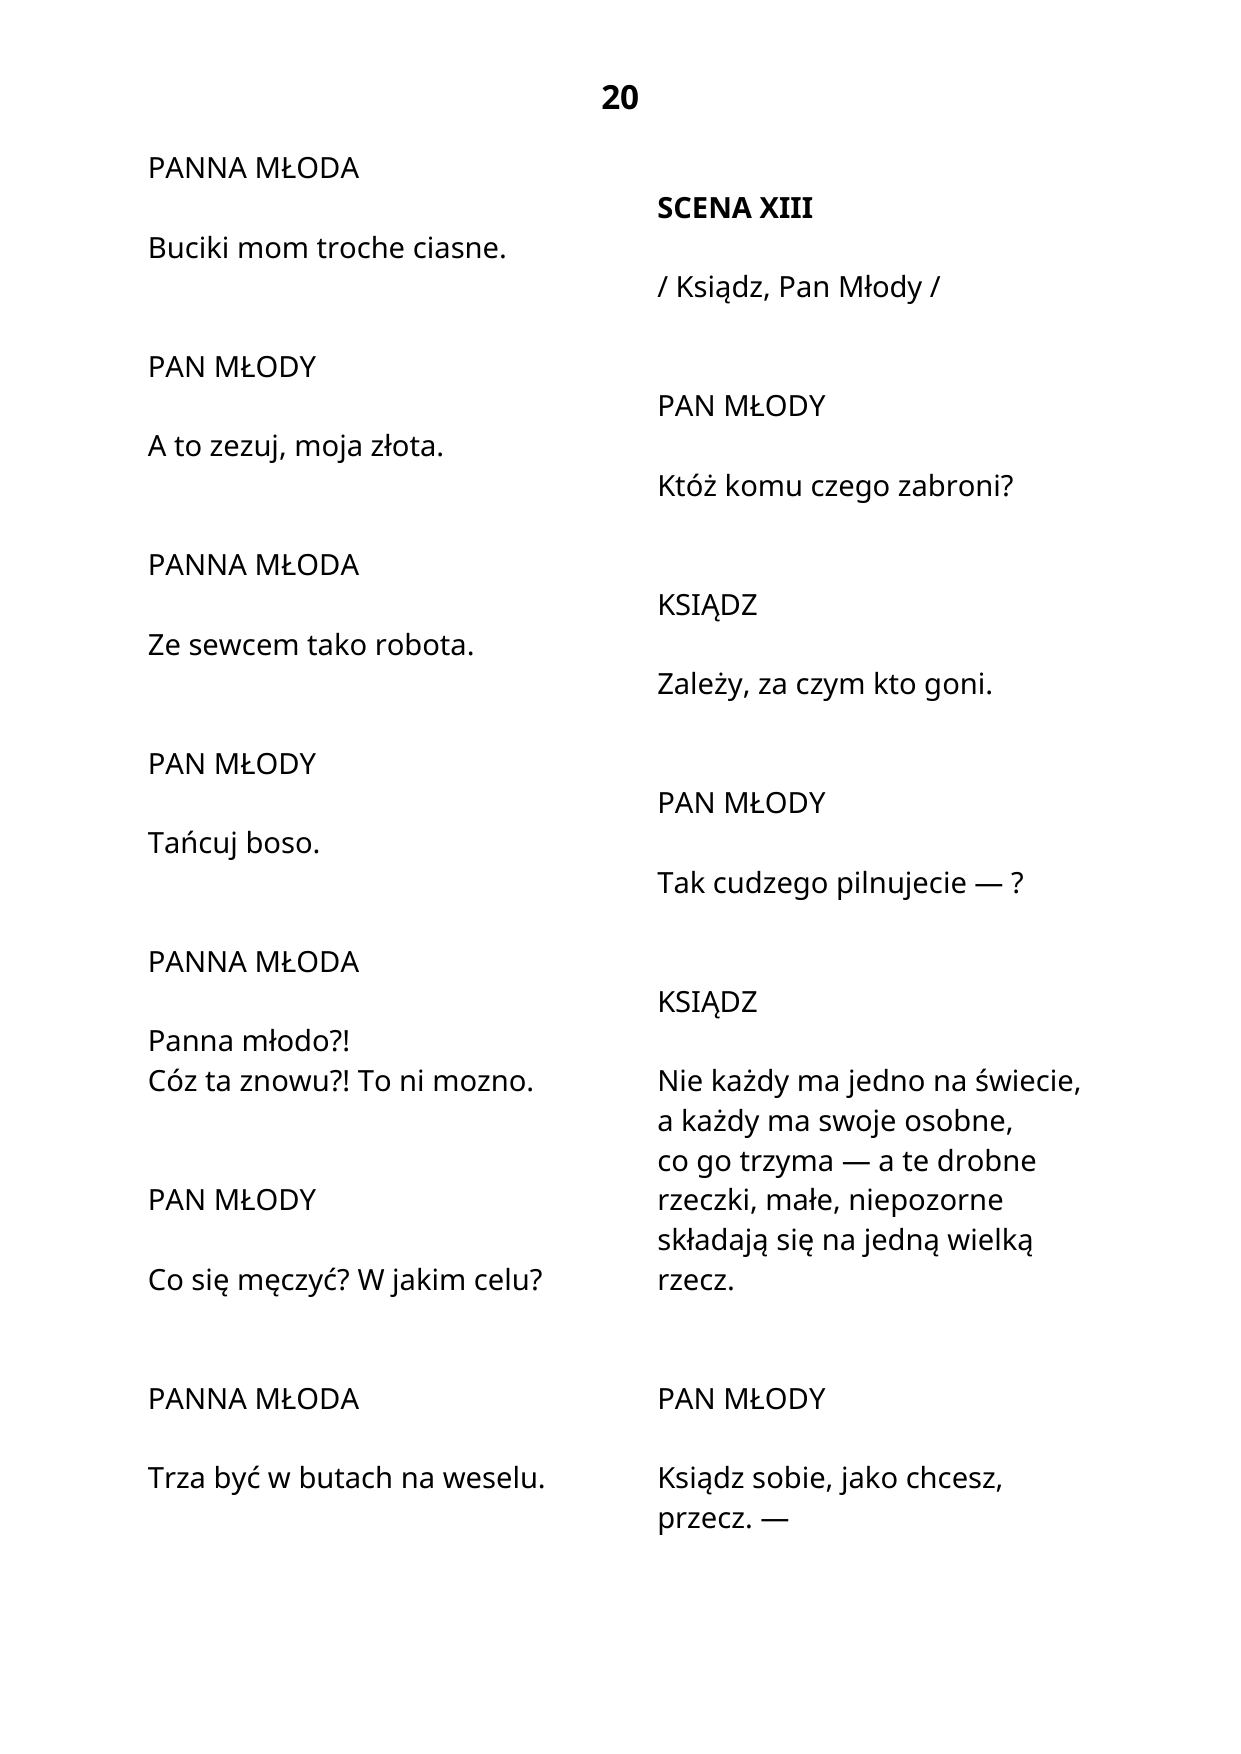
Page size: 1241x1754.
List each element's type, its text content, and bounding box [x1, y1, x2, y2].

text SCENA XIII [657, 187, 1093, 227]
text KSIĄDZ [657, 981, 1093, 1021]
text składają się na jedną wielką rzecz. [657, 1219, 1093, 1298]
text Co się męczyć? W jakim celu? [148, 1259, 583, 1298]
text Tak cudzego pilnujecie — ? [657, 862, 1093, 902]
text Zależy, za czym kto goni. [657, 663, 1093, 703]
text Nie każdy ma jedno na świecie, [657, 1060, 1093, 1100]
text KSIĄDZ [657, 584, 1093, 624]
text Ksiądz sobie, jako chcesz, przecz. — [657, 1457, 1093, 1537]
text Panna młodo?! [148, 1021, 583, 1060]
text PANNA MŁODA [148, 148, 583, 187]
text PANNA MŁODA [148, 544, 583, 584]
text Buciki mom troche ciasne. [148, 227, 583, 267]
text rzeczki, małe, niepozorne [657, 1179, 1093, 1219]
text PAN MŁODY [657, 1378, 1093, 1418]
text Cóz ta znowu?! To ni mozno. [148, 1060, 583, 1100]
text PAN MŁODY [657, 386, 1093, 425]
text PAN MŁODY [148, 743, 583, 783]
text PANNA MŁODA [148, 941, 583, 981]
text co go trzyma — a te drobne [657, 1140, 1093, 1179]
text PAN MŁODY [148, 1179, 583, 1219]
text A to zezuj, moja złota. [148, 425, 583, 465]
text Ze sewcem tako robota. [148, 624, 583, 663]
text Tańcuj boso. [148, 822, 583, 862]
text a każdy ma swoje osobne, [657, 1100, 1093, 1140]
text PANNA MŁODA [148, 1378, 583, 1418]
text Któż komu czego zabroni? [657, 465, 1093, 505]
text PAN MŁODY [148, 346, 583, 386]
text PAN MŁODY [657, 783, 1093, 822]
text Trza być w butach na weselu. [148, 1457, 583, 1497]
text / Ksiądz, Pan Młody / [657, 267, 1093, 306]
